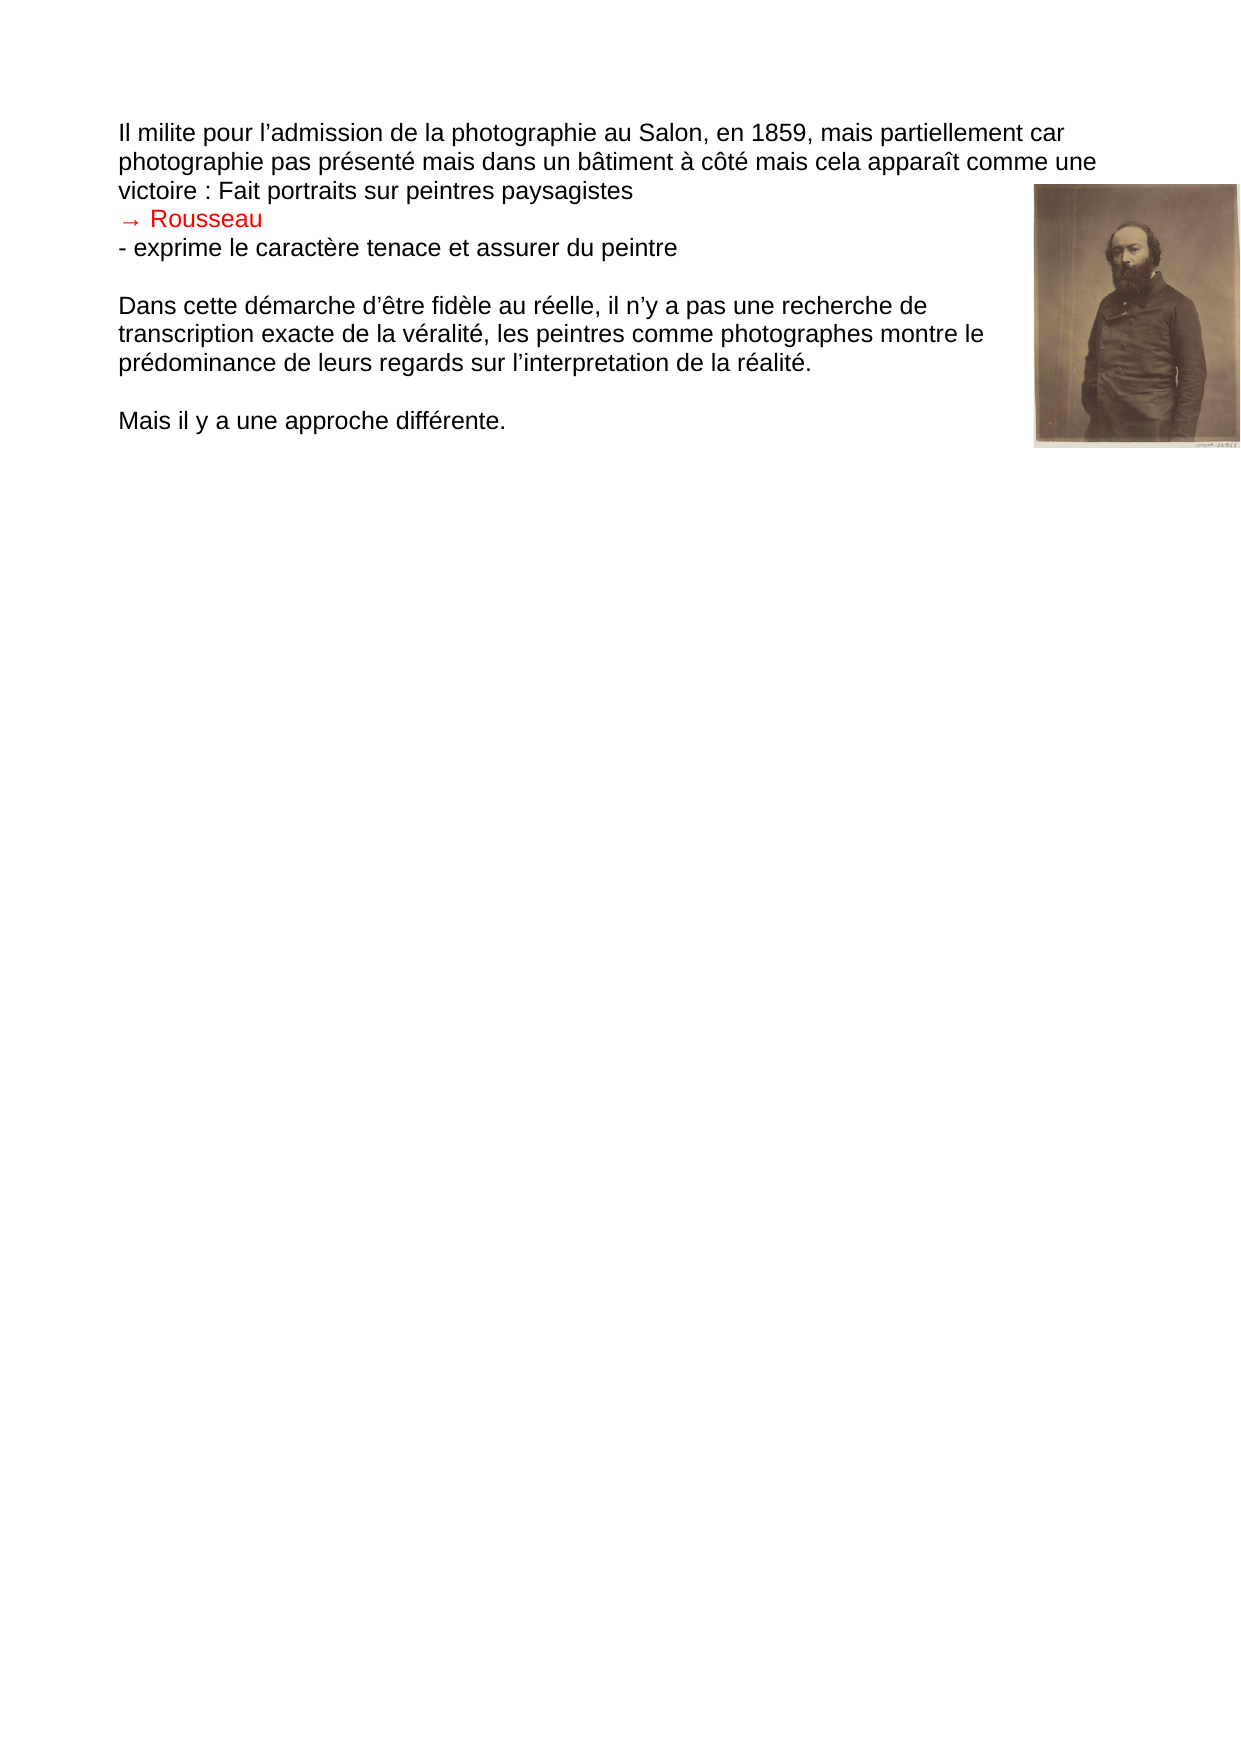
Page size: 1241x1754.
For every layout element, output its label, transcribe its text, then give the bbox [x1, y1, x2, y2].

picture [1033, 184, 1241, 448]
text Dans cette démarche d’être fidèle au réelle, il n’y a pas une recherche de transcription exacte de la véralité, les peintres comme photographes montre le prédominance de leurs regards sur l’interpretation de la réalité. [118, 291, 1033, 377]
text Il milite pour l’admission de la photographie au Salon, en 1859, mais partiellement car photographie pas présenté mais dans un bâtiment à côté mais cela apparaît comme une victoire : Fait portraits sur peintres paysagistes [118, 118, 1122, 204]
text - exprime le caractère tenace et assurer du peintre [118, 233, 1033, 262]
text Mais il y a une approche différente. [118, 406, 1033, 434]
text → Rousseau [118, 204, 1033, 233]
